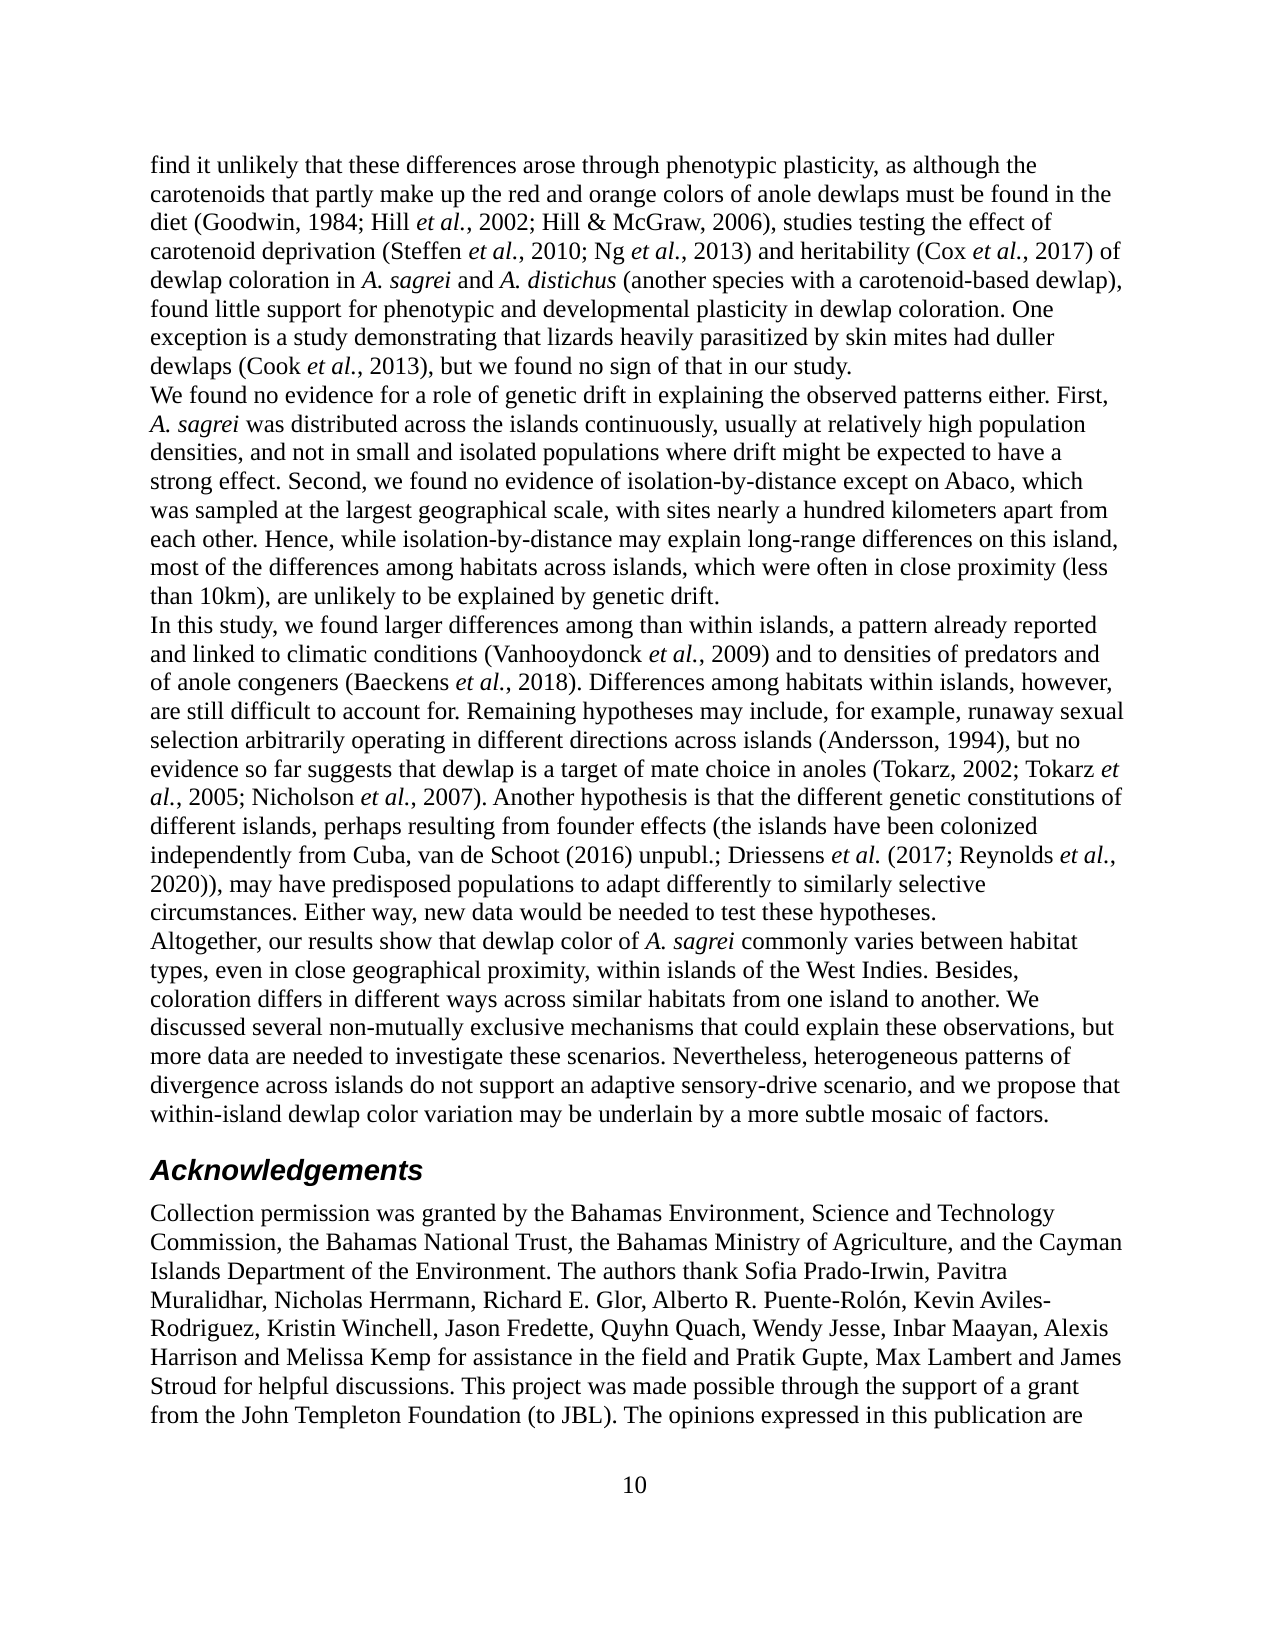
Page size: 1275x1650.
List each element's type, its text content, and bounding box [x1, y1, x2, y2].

text Collection permission was granted by the Bahamas Environment, Science and Technology Commission, the Bahamas National Trust, the Bahamas Ministry of Agriculture, and the Cayman Islands Department of the Environment. The authors thank Sofia Prado-Irwin, Pavitra Muralidhar, Nicholas Herrmann, Richard E. Glor, Alberto R. Puente-Rolón, Kevin Aviles-Rodriguez, Kristin Winchell, Jason Fredette, Quyhn Quach, Wendy Jesse, Inbar Maayan, Alexis Harrison and Melissa Kemp for assistance in the field and Pratik Gupte, Max Lambert and James Stroud for helpful discussions. This project was made possible through the support of a grant from the John Templeton Foundation (to JBL). The opinions expressed in this publication are [150, 1198, 1125, 1428]
subtitle Acknowledgements [150, 1152, 1125, 1186]
text find it unlikely that these differences arose through phenotypic plasticity, as although the carotenoids that partly make up the red and orange colors of anole dewlaps must be found in the diet (Goodwin, 1984; Hill et al., 2002; Hill & McGraw, 2006), studies testing the effect of carotenoid deprivation (Steffen et al., 2010; Ng et al., 2013) and heritability (Cox et al., 2017) of dewlap coloration in A. sagrei and A. distichus (another species with a carotenoid-based dewlap), found little support for phenotypic and developmental plasticity in dewlap coloration. One exception is a study demonstrating that lizards heavily parasitized by skin mites had duller dewlaps (Cook et al., 2013), but we found no sign of that in our study. We found no evidence for a role of genetic drift in explaining the observed patterns either. First, A. sagrei was distributed across the islands continuously, usually at relatively high population densities, and not in small and isolated populations where drift might be expected to have a strong effect. Second, we found no evidence of isolation-by-distance except on Abaco, which was sampled at the largest geographical scale, with sites nearly a hundred kilometers apart from each other. Hence, while isolation-by-distance may explain long-range differences on this island, most of the differences among habitats across islands, which were often in close proximity (less than 10km), are unlikely to be explained by genetic drift. In this study, we found larger differences among than within islands, a pattern already reported and linked to climatic conditions (Vanhooydonck et al., 2009) and to densities of predators and of anole congeners (Baeckens et al., 2018). Differences among habitats within islands, however, are still difficult to account for. Remaining hypotheses may include, for example, runaway sexual selection arbitrarily operating in different directions across islands (Andersson, 1994), but no evidence so far suggests that dewlap is a target of mate choice in anoles (Tokarz, 2002; Tokarz et al., 2005; Nicholson et al., 2007). Another hypothesis is that the different genetic constitutions of different islands, perhaps resulting from founder effects (the islands have been colonized independently from Cuba, van de Schoot (2016) unpubl.; Driessens et al. (2017; Reynolds et al., 2020)), may have predisposed populations to adapt differently to similarly selective circumstances. Either way, new data would be needed to test these hypotheses. Altogether, our results show that dewlap color of A. sagrei commonly varies between habitat types, even in close geographical proximity, within islands of the West Indies. Besides, coloration differs in different ways across similar habitats from one island to another. We discussed several non-mutually exclusive mechanisms that could explain these observations, but more data are needed to investigate these scenarios. Nevertheless, heterogeneous patterns of divergence across islands do not support an adaptive sensory-drive scenario, and we propose that within-island dewlap color variation may be underlain by a more subtle mosaic of factors. [150, 150, 1125, 1127]
